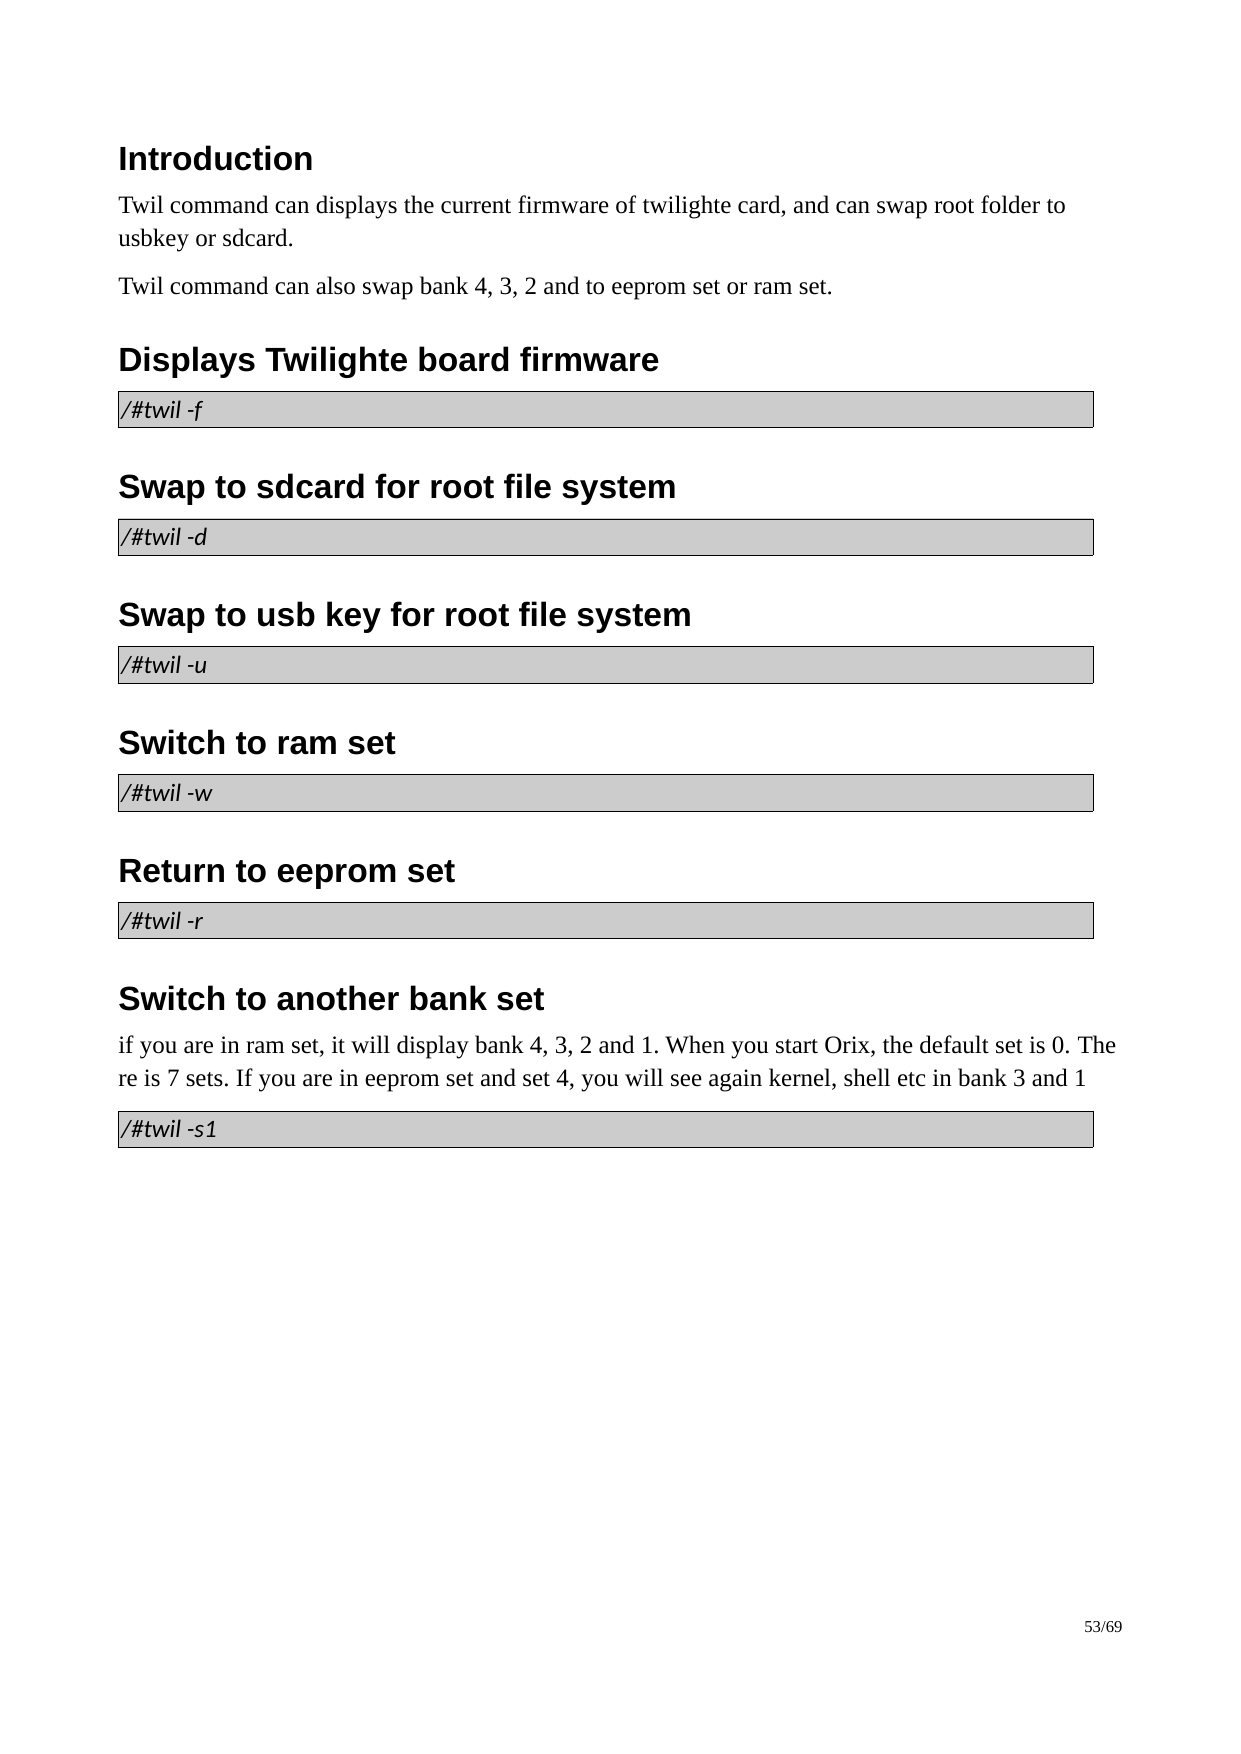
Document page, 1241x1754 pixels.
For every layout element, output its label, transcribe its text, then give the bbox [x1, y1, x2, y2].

text /#twil -r [119, 903, 1093, 938]
text /#twil -u [119, 647, 1093, 683]
subtitle Introduction [118, 139, 1122, 178]
text Twil command can displays the current firmware of twilighte card, and can swap root folder to usbkey or sdcard. [118, 190, 1122, 252]
subtitle Switch to another bank set [118, 979, 1122, 1017]
text /#twil -s1 [119, 1112, 1093, 1147]
text if you are in ram set, it will display bank 4, 3, 2 and 1. When you start Orix, the default set is 0. The re is 7 sets. If you are in eeprom set and set 4, you will see again kernel, shell etc in bank 3 and 1 [118, 1030, 1122, 1092]
subtitle Switch to ram set [118, 723, 1122, 762]
text /#twil -f [119, 392, 1093, 427]
subtitle Swap to sdcard for root file system [118, 467, 1122, 506]
subtitle Return to eeprom set [118, 851, 1122, 889]
subtitle Displays Twilighte board firmware [118, 339, 1122, 378]
subtitle Swap to usb key for root file system [118, 595, 1122, 634]
text /#twil -d [119, 520, 1093, 555]
text /#twil -w [119, 775, 1093, 811]
text Twil command can also swap bank 4, 3, 2 and to eeprom set or ram set. [118, 271, 1122, 300]
